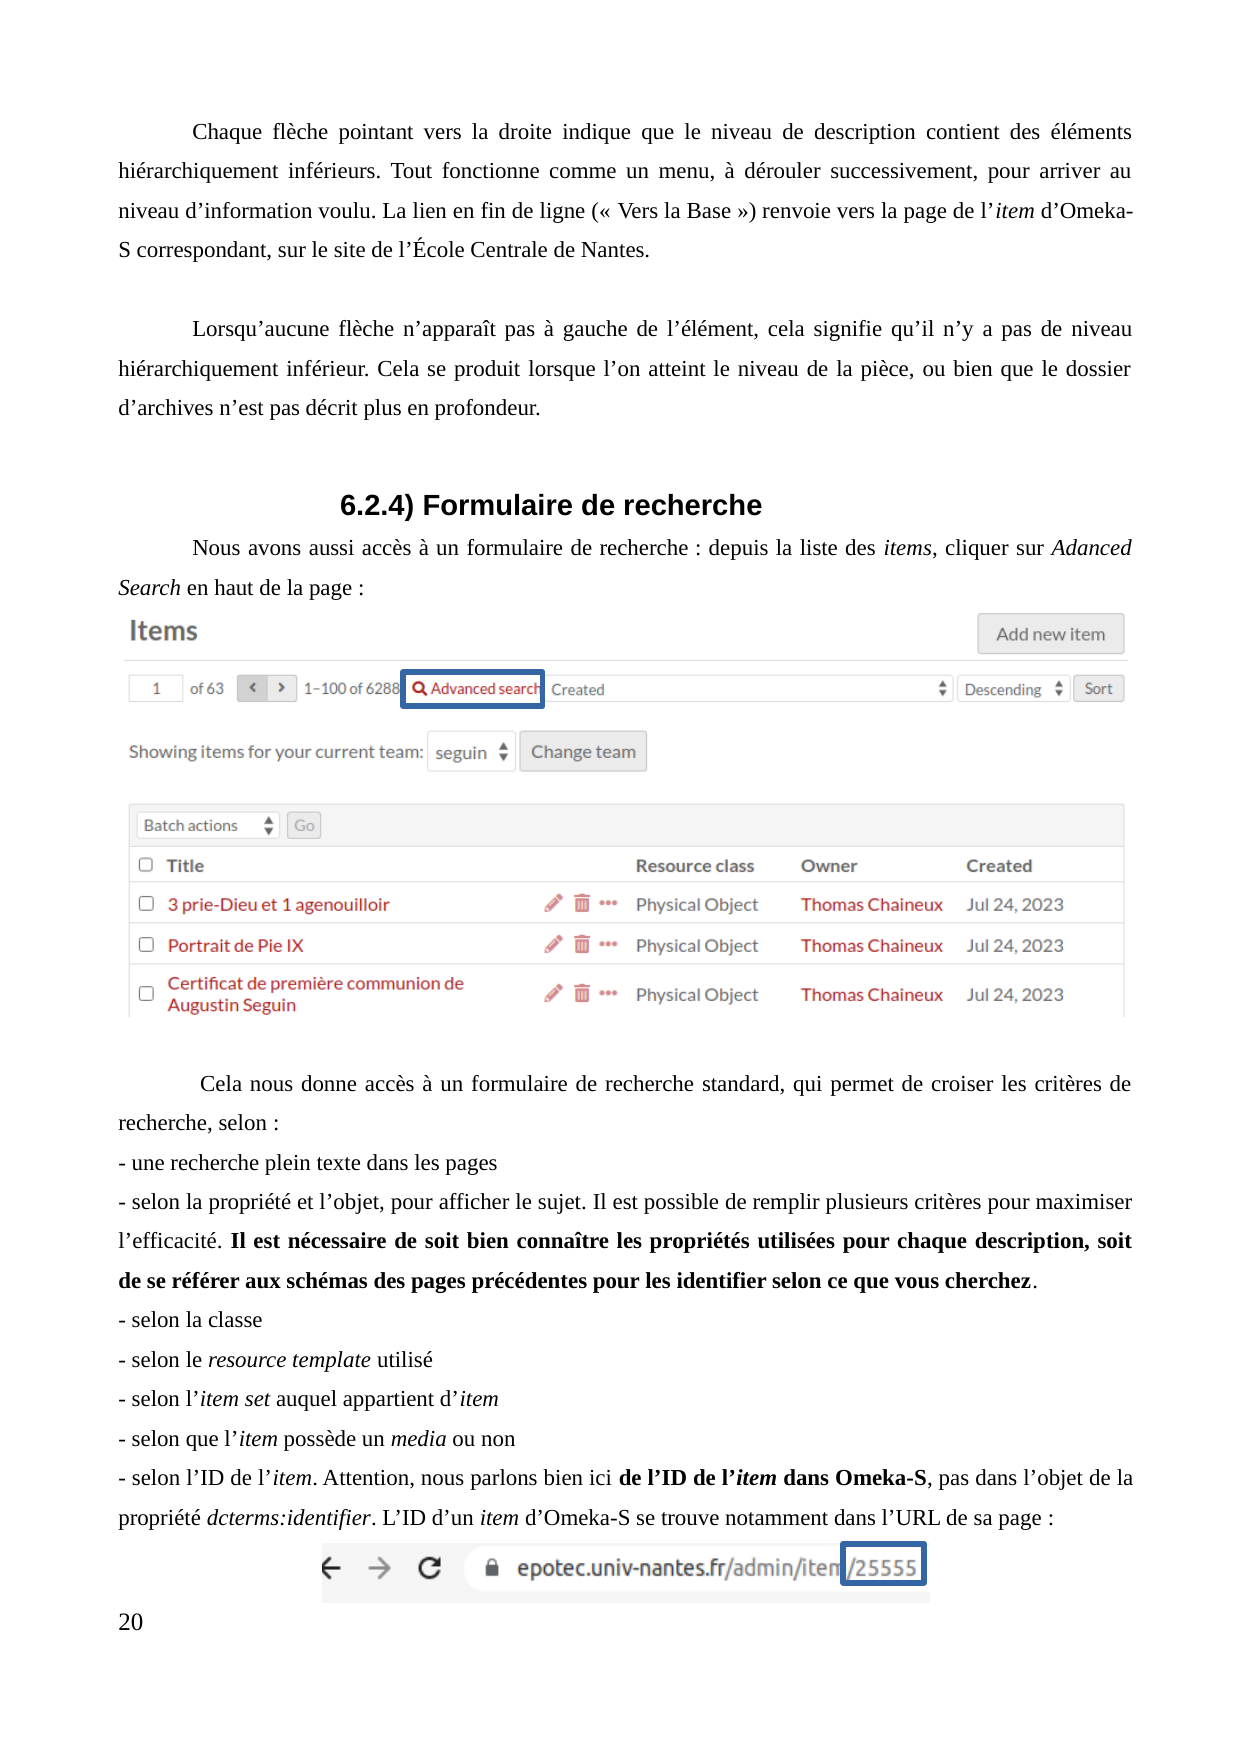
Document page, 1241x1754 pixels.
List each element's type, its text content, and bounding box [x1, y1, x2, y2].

text - selon que l’item possède un media ou non [118, 1425, 1134, 1451]
picture [846, 1547, 921, 1580]
text Chaque flèche pointant vers la droite indique que le niveau de description contient des éléments hiérarchiquement inférieurs. Tout fonctionne comme un menu, à dérouler successivement, pour arriver au niveau d’information voulu. La lien en fin de ligne (« Vers la Base ») renvoie vers la page de l’item d’Omeka-S correspondant, sur le site de l’École Centrale de Nantes. [118, 118, 1134, 263]
text - selon le resource template utilisé [118, 1346, 1134, 1372]
text - selon la classe [118, 1307, 1134, 1333]
text Lorsqu’aucune flèche n’apparaît pas à gauche de l’élément, cela signifie qu’il n’y a pas de niveau hiérarchiquement inférieur. Cela se produit lorsque l’on atteint le niveau de la pièce, ou bien que le dossier d’archives n’est pas décrit plus en profondeur. [118, 316, 1134, 421]
text - selon la propriété et l’objet, pour afficher le sujet. Il est possible de remplir plusieurs critères pour maximiser l’efficacité. Il est nécessaire de soit bien connaître les propriétés utilisées pour chaque description, soit de se référer aux schémas des pages précédentes pour les identifier selon ce que vous cherchez. [118, 1188, 1134, 1293]
text - selon l’ID de l’item. Attention, nous parlons bien ici de l’ID de l’item dans Omeka-S, pas dans l’objet de la propriété dcterms:identifier. L’ID d’un item d’Omeka-S se trouve notamment dans l’URL de sa page : [118, 1464, 1134, 1530]
text - une recherche plein texte dans les pages [118, 1149, 1134, 1175]
picture [322, 1543, 930, 1603]
subtitle 6.2.4) Formulaire de recherche [118, 488, 1134, 522]
text - selon l’item set auquel appartient d’item [118, 1386, 1134, 1412]
picture [123, 613, 1128, 1017]
text Nous avons aussi accès à un formulaire de recherche : depuis la liste des items, cliquer sur Adanced Search en haut de la page : [118, 534, 1134, 600]
text Cela nous donne accès à un formulaire de recherche standard, qui permet de croiser les critères de recherche, selon : [118, 1070, 1134, 1136]
